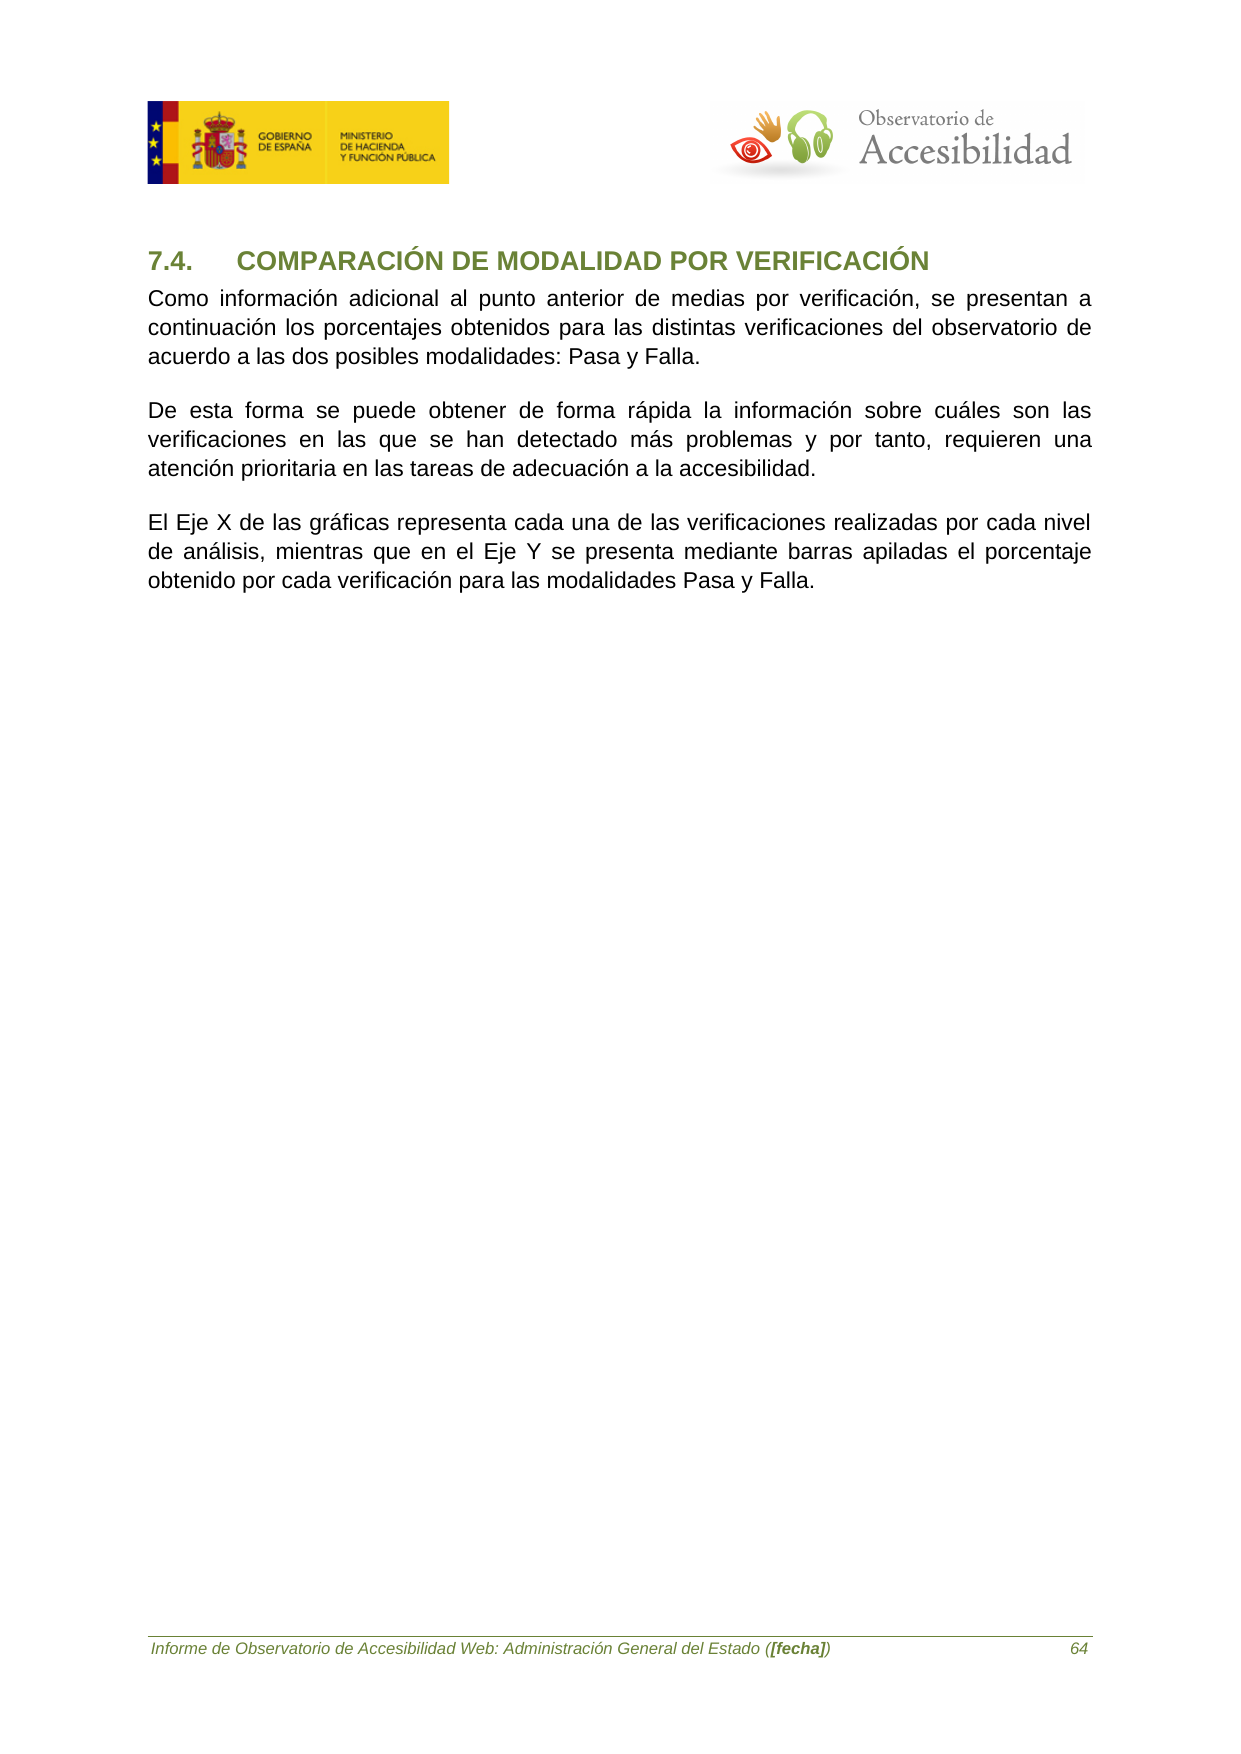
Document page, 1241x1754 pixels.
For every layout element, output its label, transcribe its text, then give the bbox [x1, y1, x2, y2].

picture [710, 101, 1086, 184]
text De esta forma se puede obtener de forma rápida la información sobre cuáles son las verificaciones en las que se han detectado más problemas y por tanto, requieren una atención prioritaria en las tareas de adecuación a la accesibilidad. [148, 397, 1092, 481]
text Como información adicional al punto anterior de medias por verificación, se presentan a continuación los porcentajes obtenidos para las distintas verificaciones del observatorio de acuerdo a las dos posibles modalidades: Pasa y Falla. [148, 285, 1092, 369]
subtitle Comparación de Modalidad por Verificación [148, 245, 1092, 276]
text El Eje X de las gráficas representa cada una de las verificaciones realizadas por cada nivel de análisis, mientras que en el Eje Y se presenta mediante barras apiladas el porcentaje obtenido por cada verificación para las modalidades Pasa y Falla. [148, 509, 1092, 593]
picture [147, 101, 450, 184]
